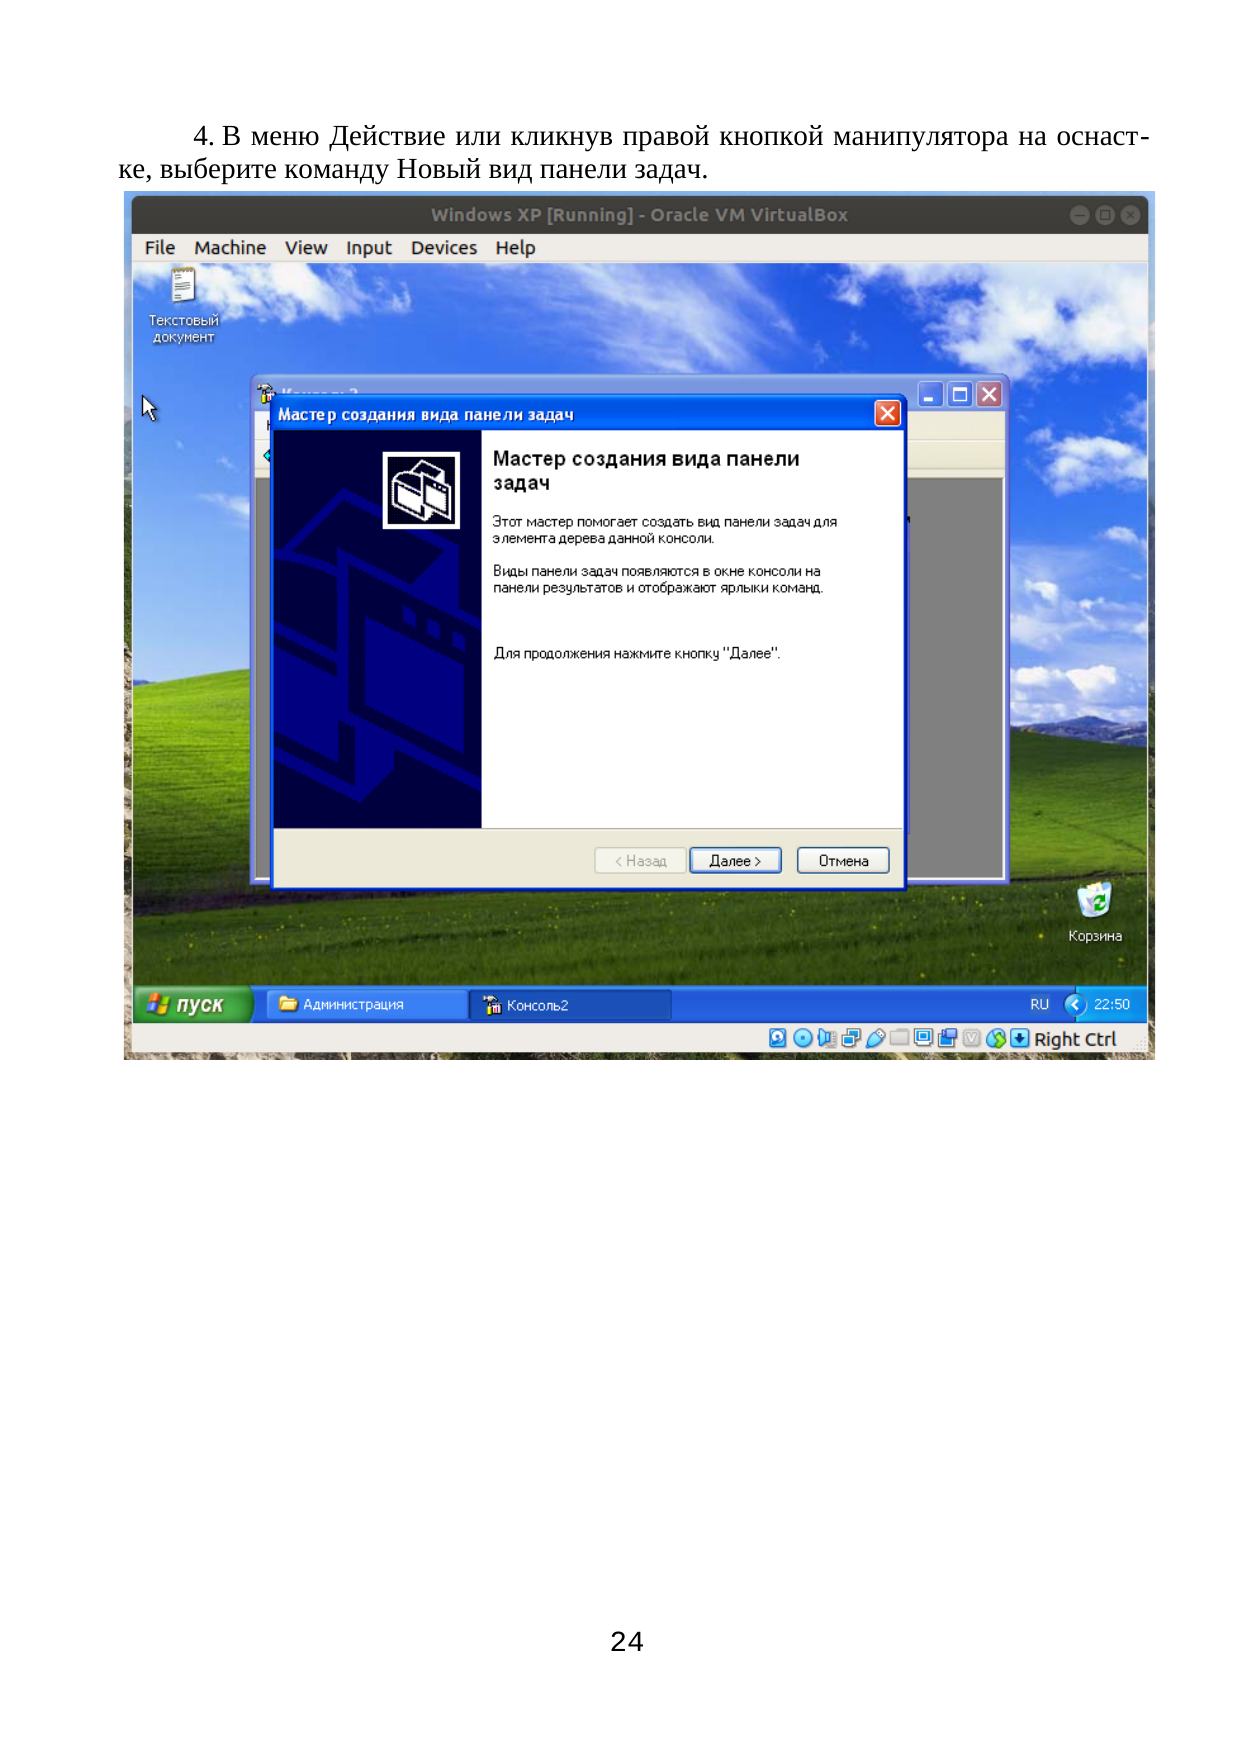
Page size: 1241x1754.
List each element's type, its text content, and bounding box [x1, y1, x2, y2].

list В меню Действие или кликнув правой кнопкой манипулятора на оснаст­ке, выберите команду Новый вид панели задач. [118, 118, 1149, 185]
picture [123, 191, 1156, 1060]
